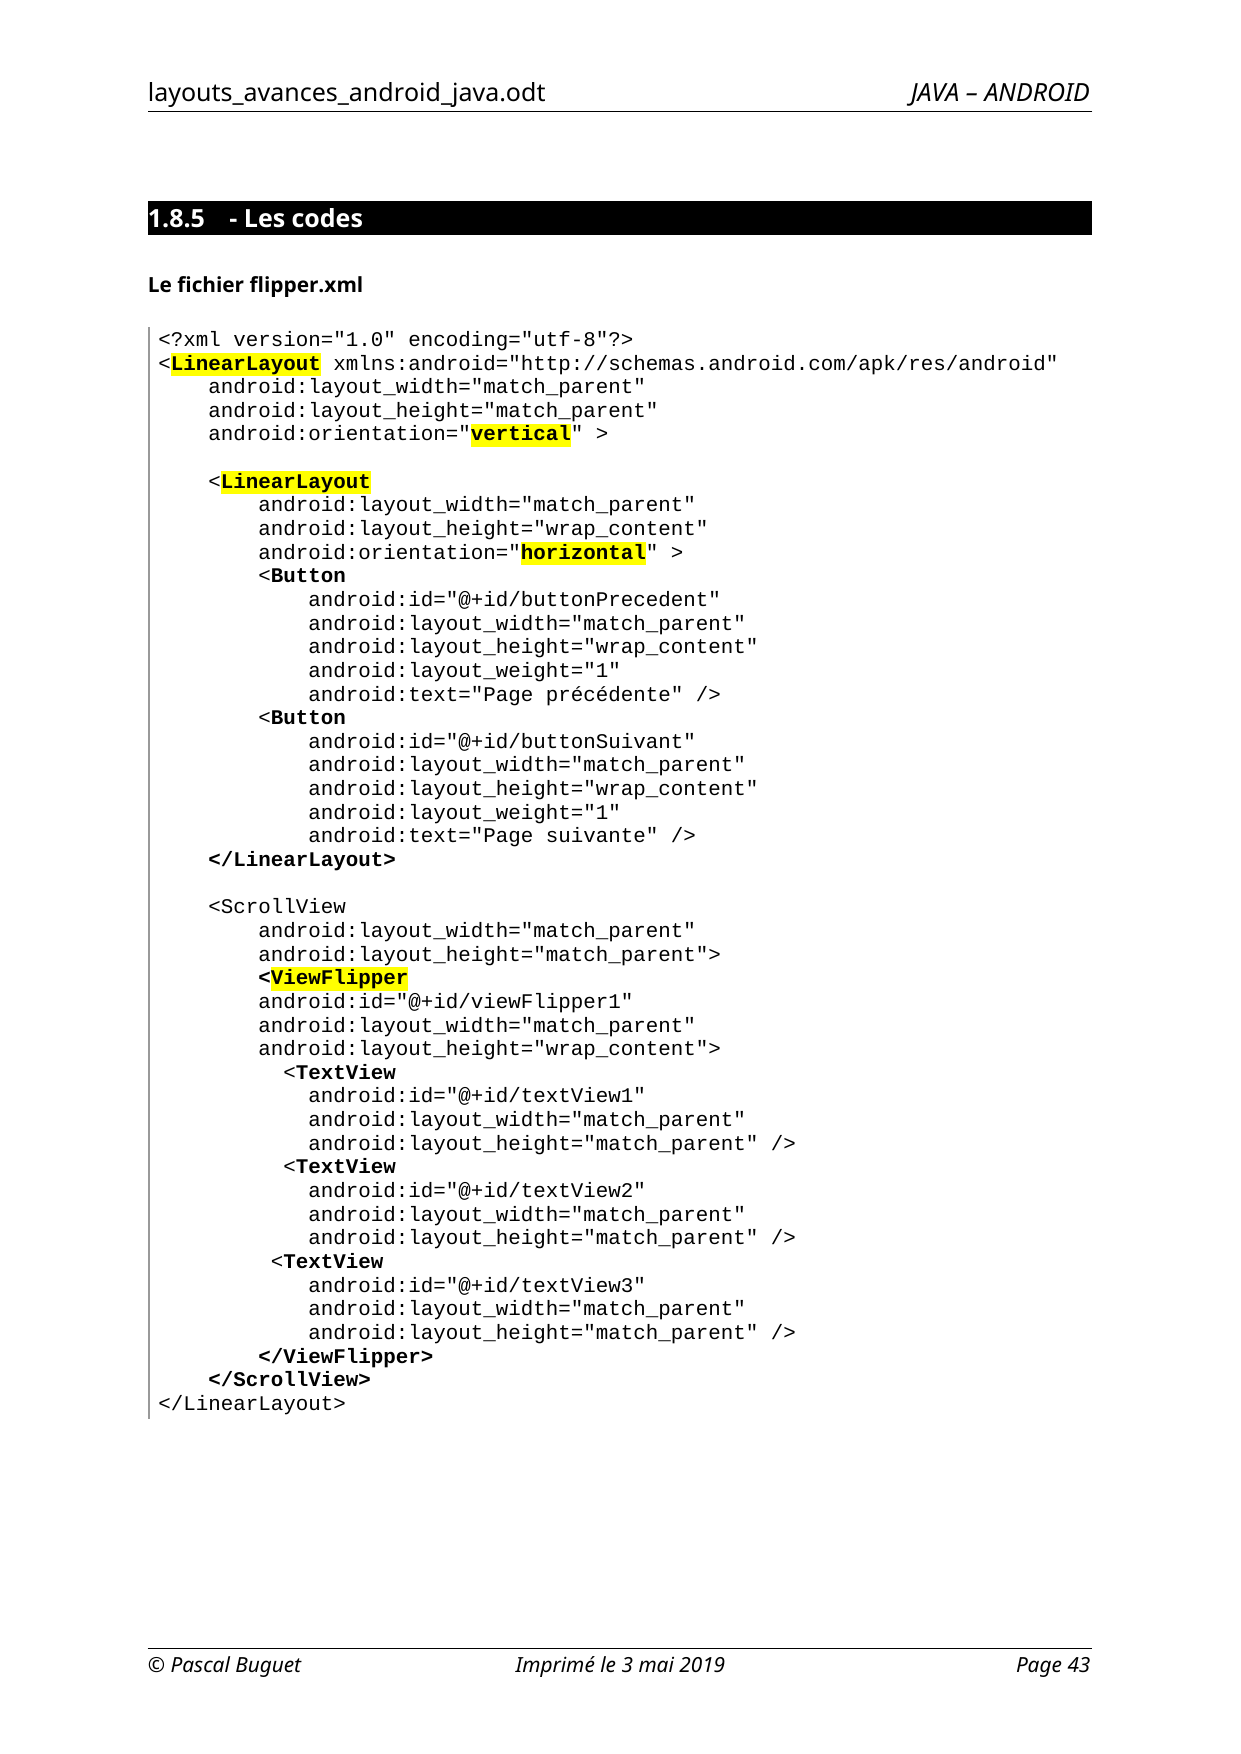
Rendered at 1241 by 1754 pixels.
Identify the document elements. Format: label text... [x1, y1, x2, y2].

text <LinearLayout xmlns:android="http://schemas.android.com/apk/res/android" [150, 352, 1092, 376]
text android:layout_width="match_parent" [150, 1109, 1092, 1133]
text </LinearLayout> [150, 1393, 1092, 1419]
text android:layout_weight="1" [150, 660, 1092, 683]
text android:layout_weight="1" [150, 802, 1092, 825]
text android:layout_height="match_parent" [150, 400, 1092, 423]
text android:layout_width="match_parent" [150, 1298, 1092, 1322]
text <TextView [150, 1156, 1092, 1180]
text android:id="@+id/viewFlipper1" [150, 991, 1092, 1014]
text android:layout_height="wrap_content" [150, 518, 1092, 542]
text android:layout_height="match_parent" /> [150, 1133, 1092, 1156]
text android:layout_width="match_parent" [150, 920, 1092, 944]
text <Button [150, 565, 1092, 589]
text </LinearLayout> [150, 849, 1092, 873]
text <ScrollView [150, 896, 1092, 920]
text android:orientation="horizontal" > [150, 542, 1092, 565]
subtitle - Les codes [148, 201, 1092, 235]
text android:layout_width="match_parent" [150, 494, 1092, 518]
text android:layout_height="wrap_content"> [150, 1038, 1092, 1062]
text <TextView [150, 1062, 1092, 1086]
text <?xml version="1.0" encoding="utf-8"?> [150, 327, 1092, 352]
text android:layout_height="wrap_content" [150, 636, 1092, 660]
text android:layout_width="match_parent" [150, 1014, 1092, 1038]
text android:text="Page précédente" /> [150, 683, 1092, 707]
text android:id="@+id/textView1" [150, 1086, 1092, 1109]
text <Button [150, 707, 1092, 731]
text </ScrollView> [150, 1369, 1092, 1393]
text <TextView [150, 1251, 1092, 1275]
text android:layout_width="match_parent" [150, 376, 1092, 400]
text <ViewFlipper [150, 967, 1092, 991]
text android:layout_width="match_parent" [150, 613, 1092, 636]
text android:id="@+id/textView2" [150, 1180, 1092, 1204]
text android:id="@+id/textView3" [150, 1275, 1092, 1298]
text android:id="@+id/buttonSuivant" [150, 731, 1092, 754]
text android:layout_height="match_parent" /> [150, 1227, 1092, 1251]
text android:layout_width="match_parent" [150, 754, 1092, 778]
text </ViewFlipper> [150, 1346, 1092, 1369]
text <LinearLayout [150, 471, 1092, 494]
text android:layout_height="match_parent" /> [150, 1322, 1092, 1346]
text android:id="@+id/buttonPrecedent" [150, 589, 1092, 613]
text android:layout_height="wrap_content" [150, 778, 1092, 802]
text android:orientation="vertical" > [150, 423, 1092, 447]
text android:text="Page suivante" /> [150, 825, 1092, 849]
text Le fichier flipper.xml [148, 270, 1092, 298]
text android:layout_height="match_parent"> [150, 944, 1092, 967]
text android:layout_width="match_parent" [150, 1204, 1092, 1227]
